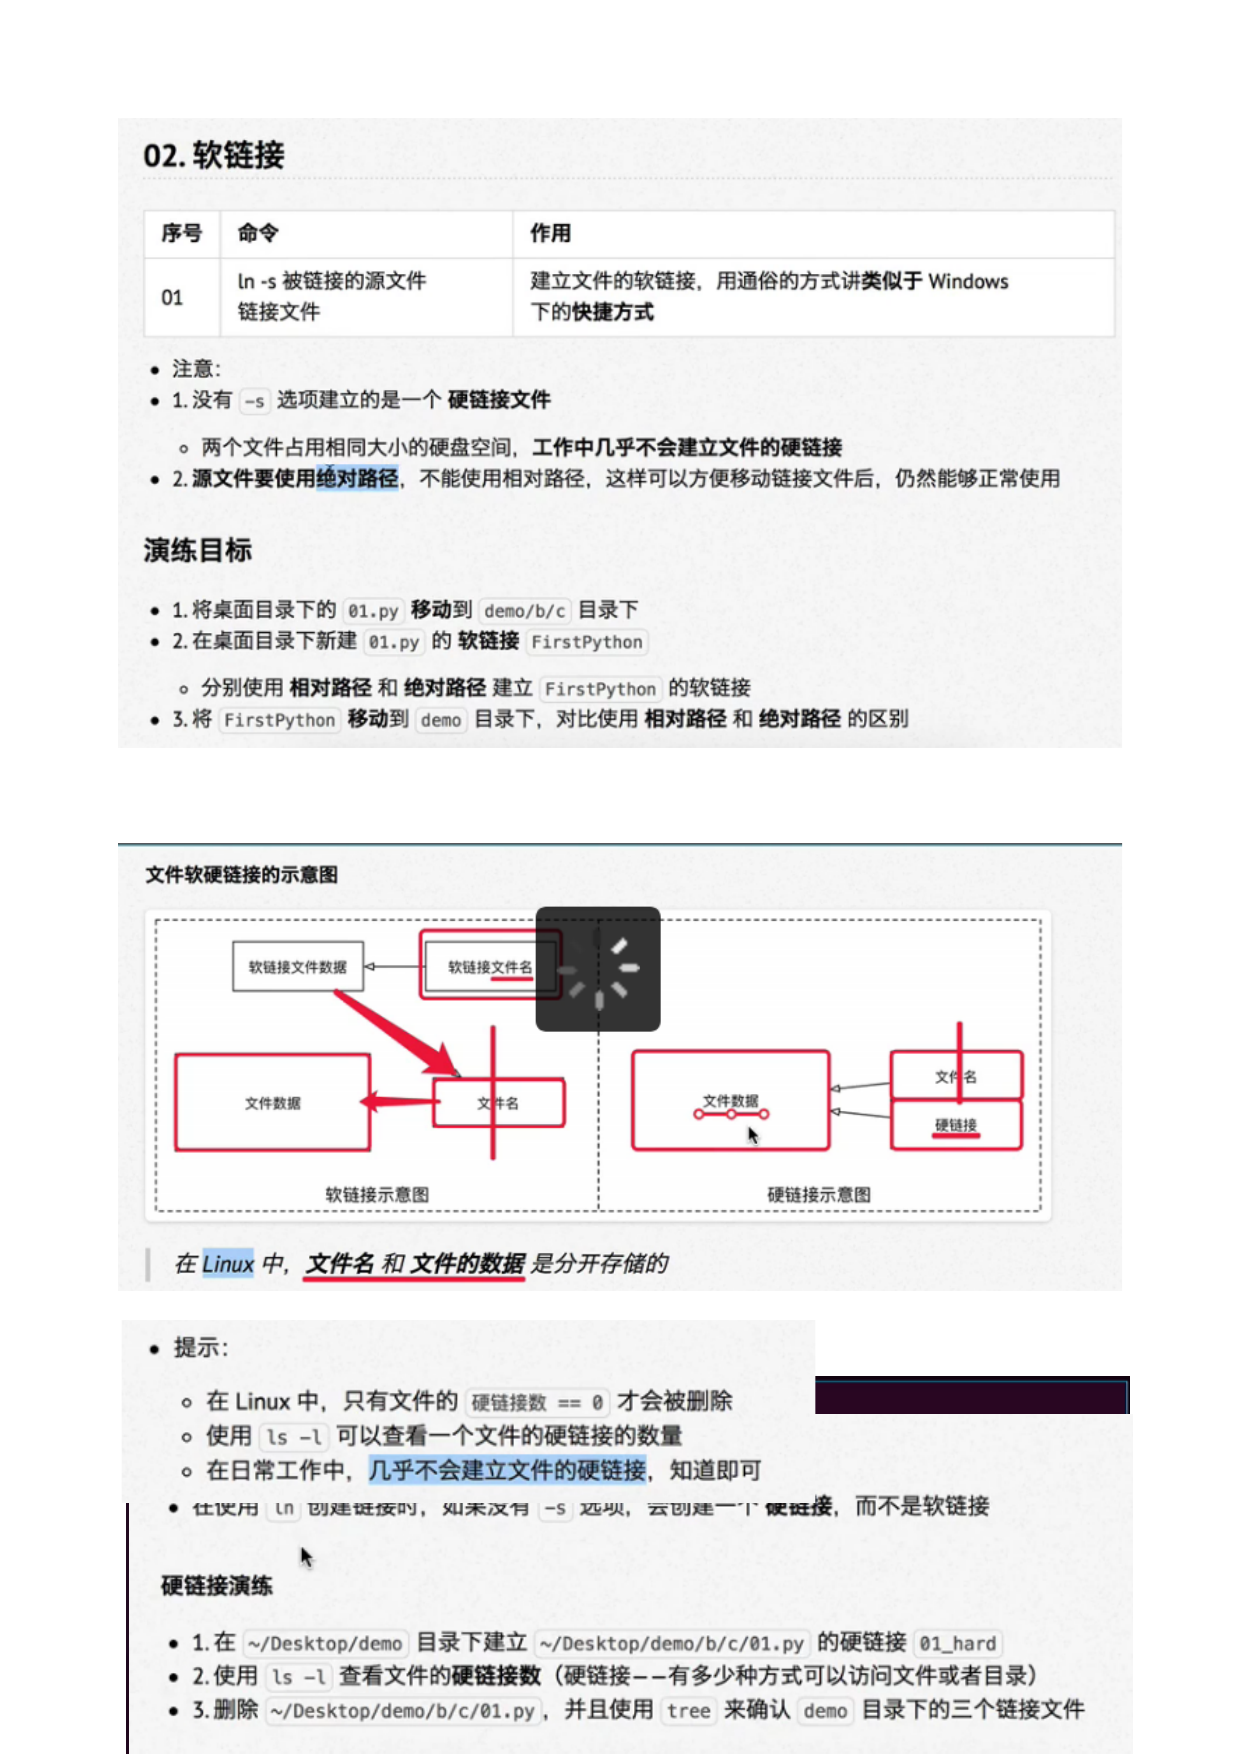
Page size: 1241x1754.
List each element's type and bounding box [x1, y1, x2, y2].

picture [118, 118, 1123, 748]
picture [118, 843, 1123, 1291]
picture [121, 1320, 1133, 1754]
